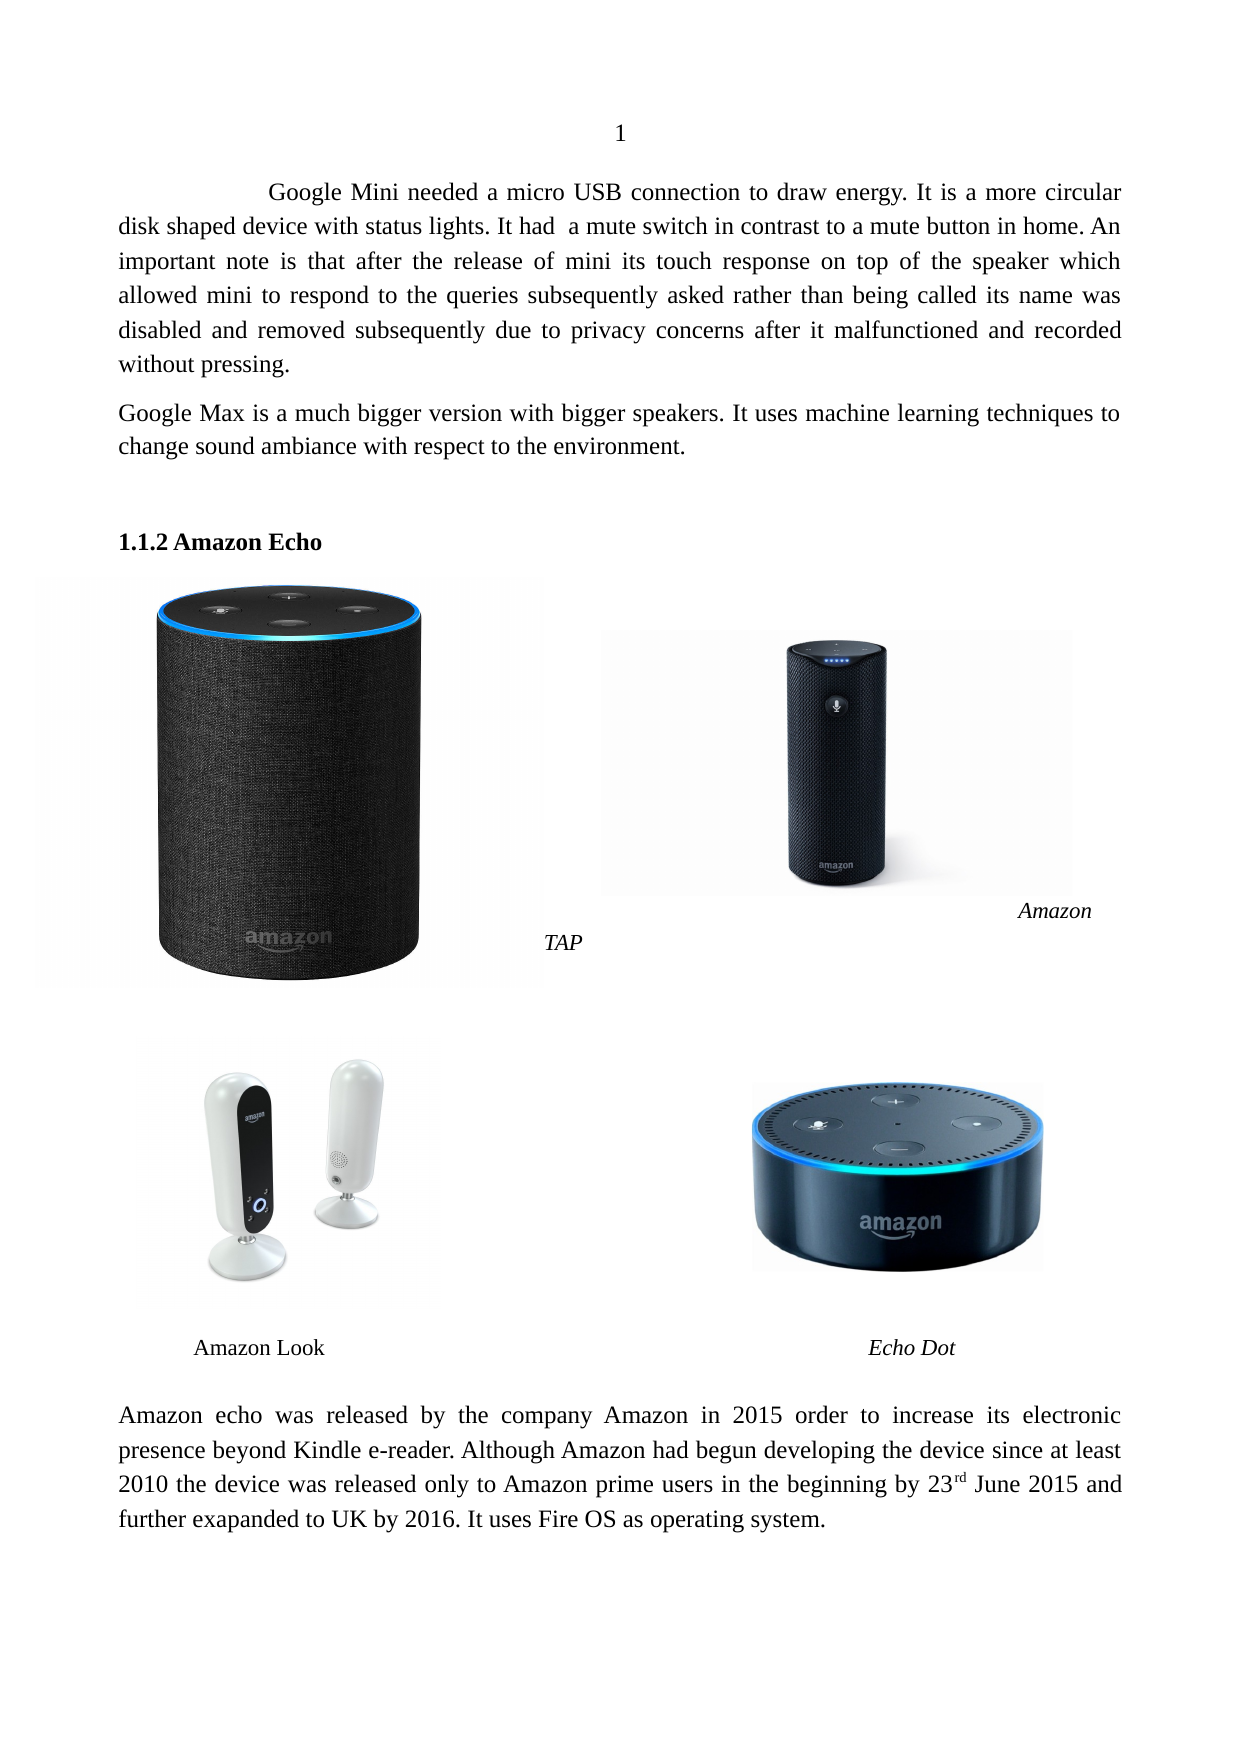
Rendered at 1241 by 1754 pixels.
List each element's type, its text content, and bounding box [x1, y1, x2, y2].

text Google Mini needed a micro USB connection to draw energy. It is a more circular disk shaped device with status lights. It had a mute switch in contrast to a mute button in home. An important note is that after the release of mini its touch response on top of the speaker which allowed mini to respond to the queries subsequently asked rather than being called its name was disabled and removed subsequently due to privacy concerns after it malfunctioned and recorded without pressing. [118, 177, 1122, 378]
picture [136, 1036, 442, 1309]
text Amazon echo was released by the company Amazon in 2015 order to increase its electronic presence beyond Kindle e-reader. Although Amazon had begun developing the device since at least 2010 the device was released only to Amazon prime users in the beginning by 23rd June 2015 and further exapanded to UK by 2016. It uses Fire OS as operating system. [118, 1400, 1122, 1532]
text Amazon Look Echo Dot [118, 1334, 1122, 1361]
text Google Max is a much bigger version with bigger speakers. It uses machine learning techniques to change sound ambiance with respect to the environment. [118, 398, 1122, 460]
text Amazon TAP [544, 898, 1122, 956]
picture [34, 577, 544, 988]
picture [751, 1082, 1044, 1272]
picture [600, 630, 1073, 896]
text 1.1.2 Amazon Echo [118, 527, 1122, 555]
